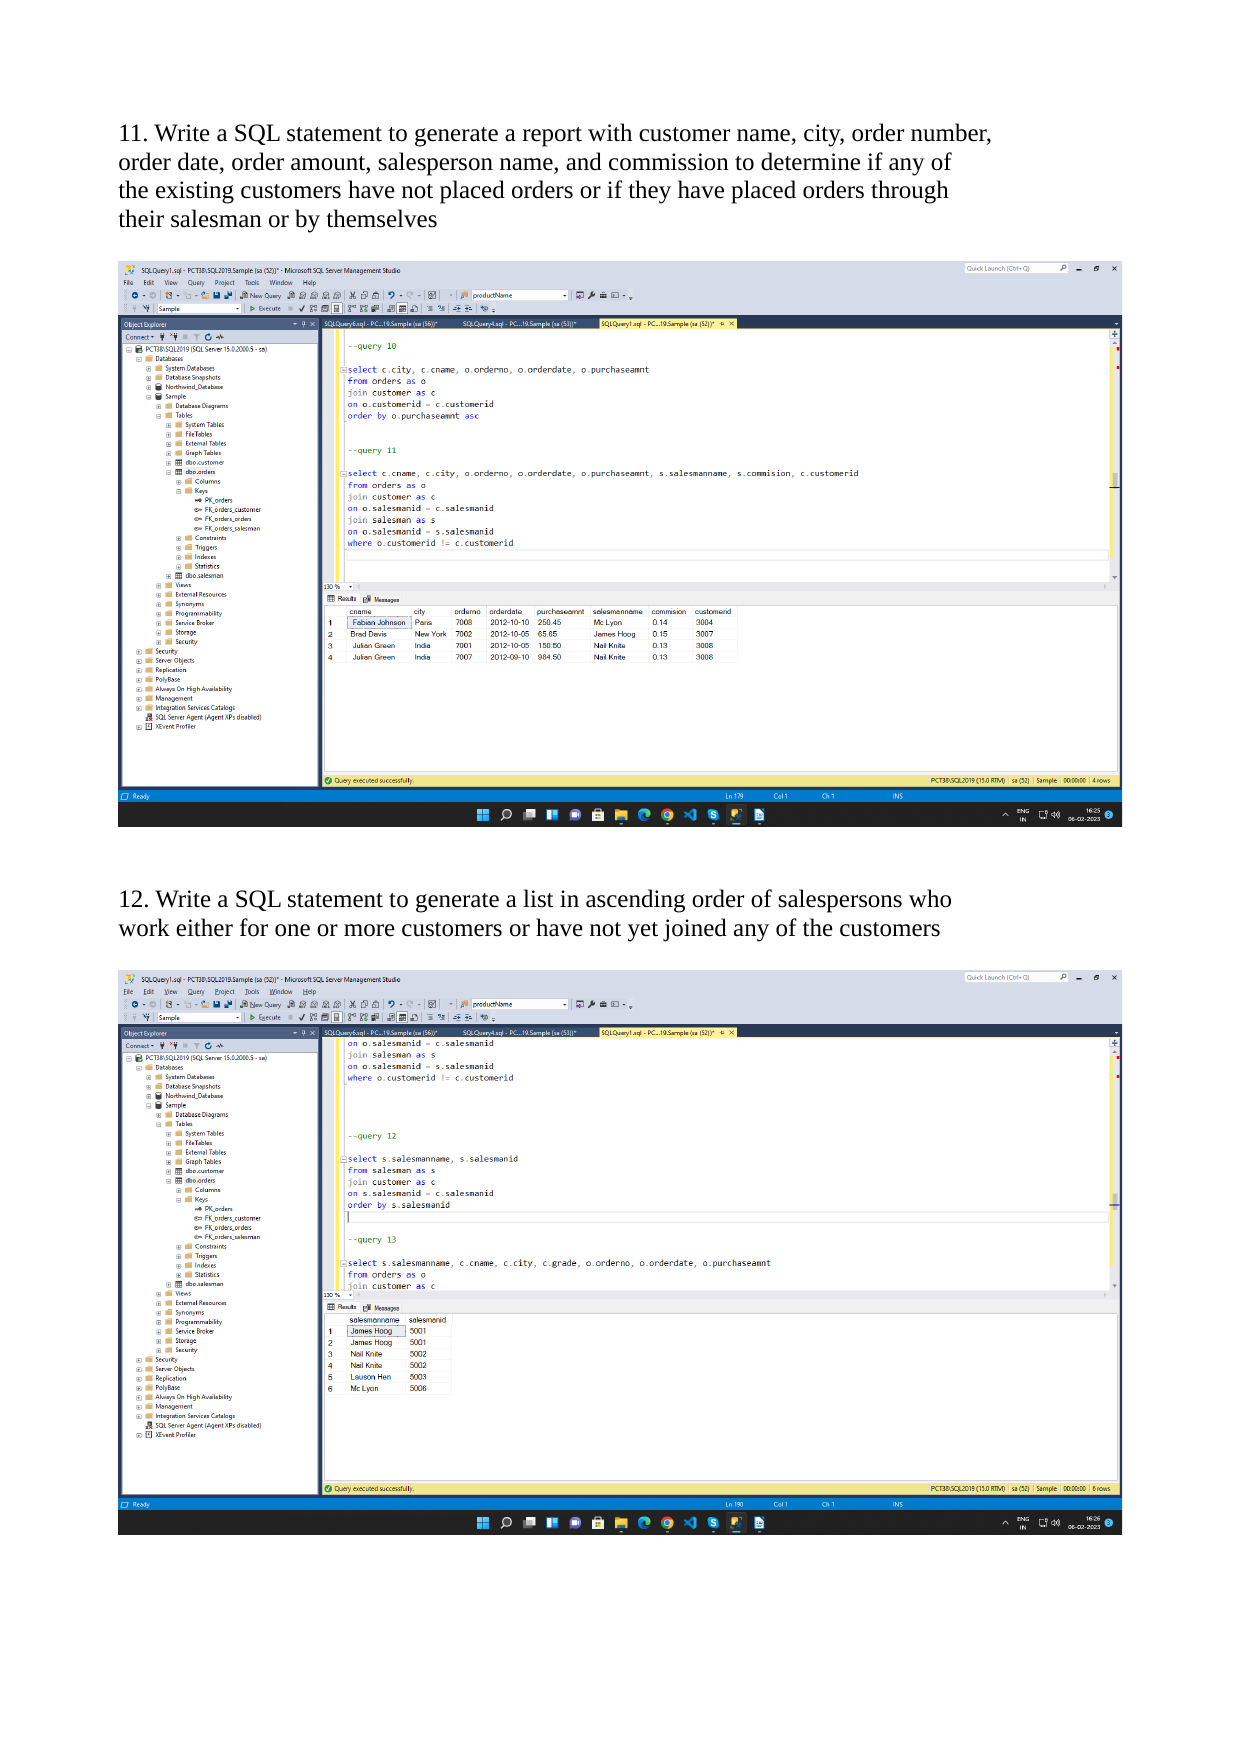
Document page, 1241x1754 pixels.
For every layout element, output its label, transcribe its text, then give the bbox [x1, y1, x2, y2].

picture [118, 261, 1123, 827]
text work either for one or more customers or have not yet joined any of the customers [118, 913, 1122, 942]
text order date, order amount, salesperson name, and commission to determine if any of [118, 147, 1122, 176]
text the existing customers have not placed orders or if they have placed orders through [118, 176, 1122, 204]
text their salesman or by themselves [118, 204, 1122, 233]
text 11. Write a SQL statement to generate a report with customer name, city, order number, [118, 118, 1122, 147]
picture [118, 970, 1123, 1535]
text 12. Write a SQL statement to generate a list in ascending order of salespersons who [118, 884, 1122, 913]
